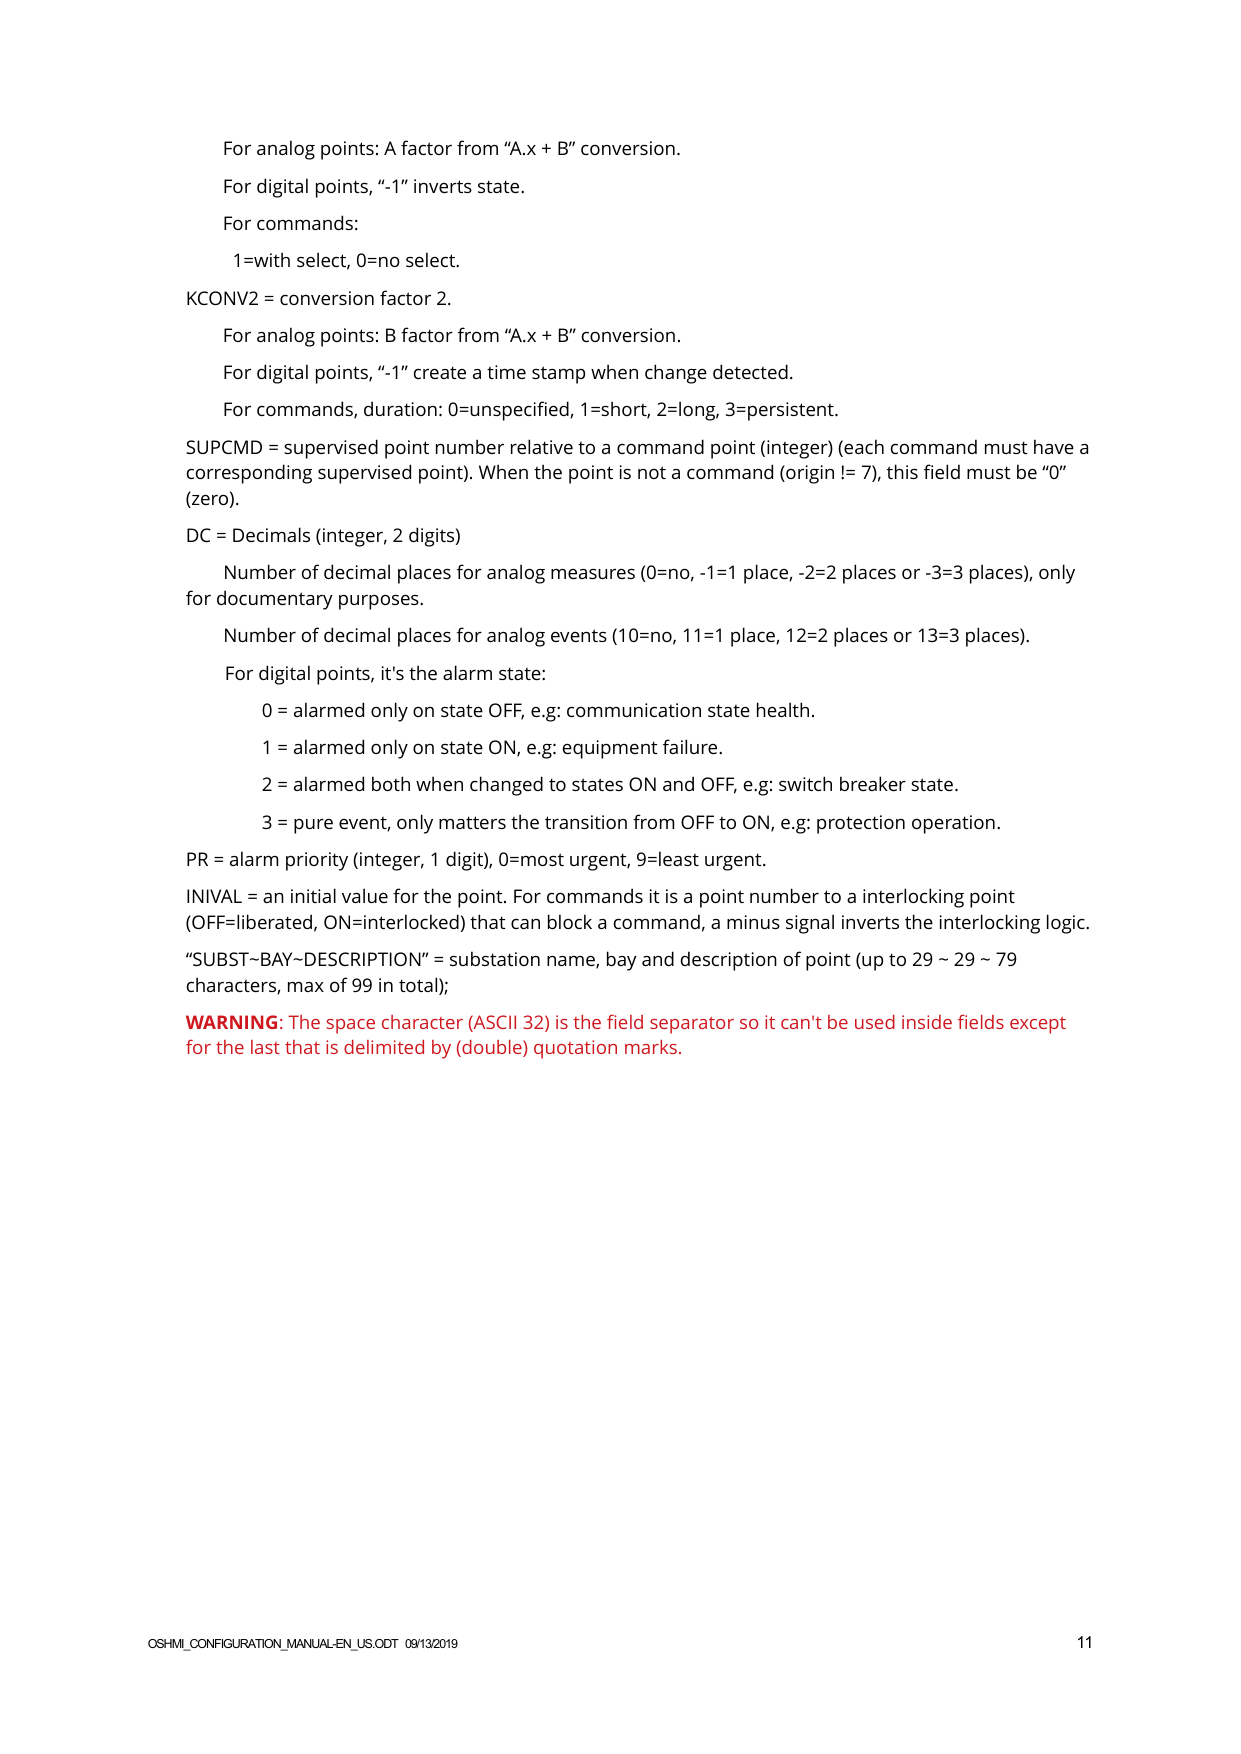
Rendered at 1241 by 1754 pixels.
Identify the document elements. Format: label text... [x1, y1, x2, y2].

text SUPCMD = supervised point number relative to a command point (integer) (each command must have a corresponding supervised point). When the point is not a command (origin != 7), this field must be “0” (zero). [186, 434, 1093, 511]
text For commands: [223, 210, 1093, 236]
text For commands, duration: 0=unspecified, 1=short, 2=long, 3=persistent. [223, 397, 1093, 422]
text 1 = alarmed only on state ON, e.g: equipment failure. [223, 734, 1093, 760]
text 3 = pure event, only matters the transition from OFF to ON, e.g: protection operation. [223, 809, 1093, 834]
text For analog points: A factor from “A.x + B” conversion. [223, 136, 1093, 161]
text “SUBST~BAY~DESCRIPTION” = substation name, bay and description of point (up to 29 ~ 29 ~ 79 characters, max of 99 in total); [186, 946, 1093, 997]
text 2 = alarmed both when changed to states ON and OFF, e.g: switch breaker state. [223, 772, 1093, 797]
text 0 = alarmed only on state OFF, e.g: communication state health. [223, 697, 1093, 723]
text DC = Decimals (integer, 2 digits) [186, 522, 1093, 548]
text For digital points, it's the alarm state: [186, 660, 1093, 685]
text PR = alarm priority (integer, 1 digit), 0=most urgent, 9=least urgent. [186, 846, 1093, 872]
text WARNING: The space character (ASCII 32) is the field separator so it can't be used inside fields except for the last that is delimited by (double) quotation marks. [186, 1009, 1093, 1060]
text Number of decimal places for analog measures (0=no, -1=1 place, -2=2 places or -3=3 places), only for documentary purposes. [186, 560, 1093, 611]
text For digital points, “-1” create a time stamp when change detected. [223, 359, 1093, 385]
text For digital points, “-1” inverts state. [223, 173, 1093, 199]
text INIVAL = an initial value for the point. For commands it is a point number to a interlocking point (OFF=liberated, ON=interlocked) that can block a command, a minus signal inverts the interlocking logic. [186, 884, 1093, 935]
text For analog points: B factor from “A.x + B” conversion. [223, 322, 1093, 348]
text 1=with select, 0=no select. [223, 248, 1093, 273]
text Number of decimal places for analog events (10=no, 11=1 place, 12=2 places or 13=3 places). [186, 623, 1093, 648]
text KCONV2 = conversion factor 2. [186, 285, 1093, 311]
